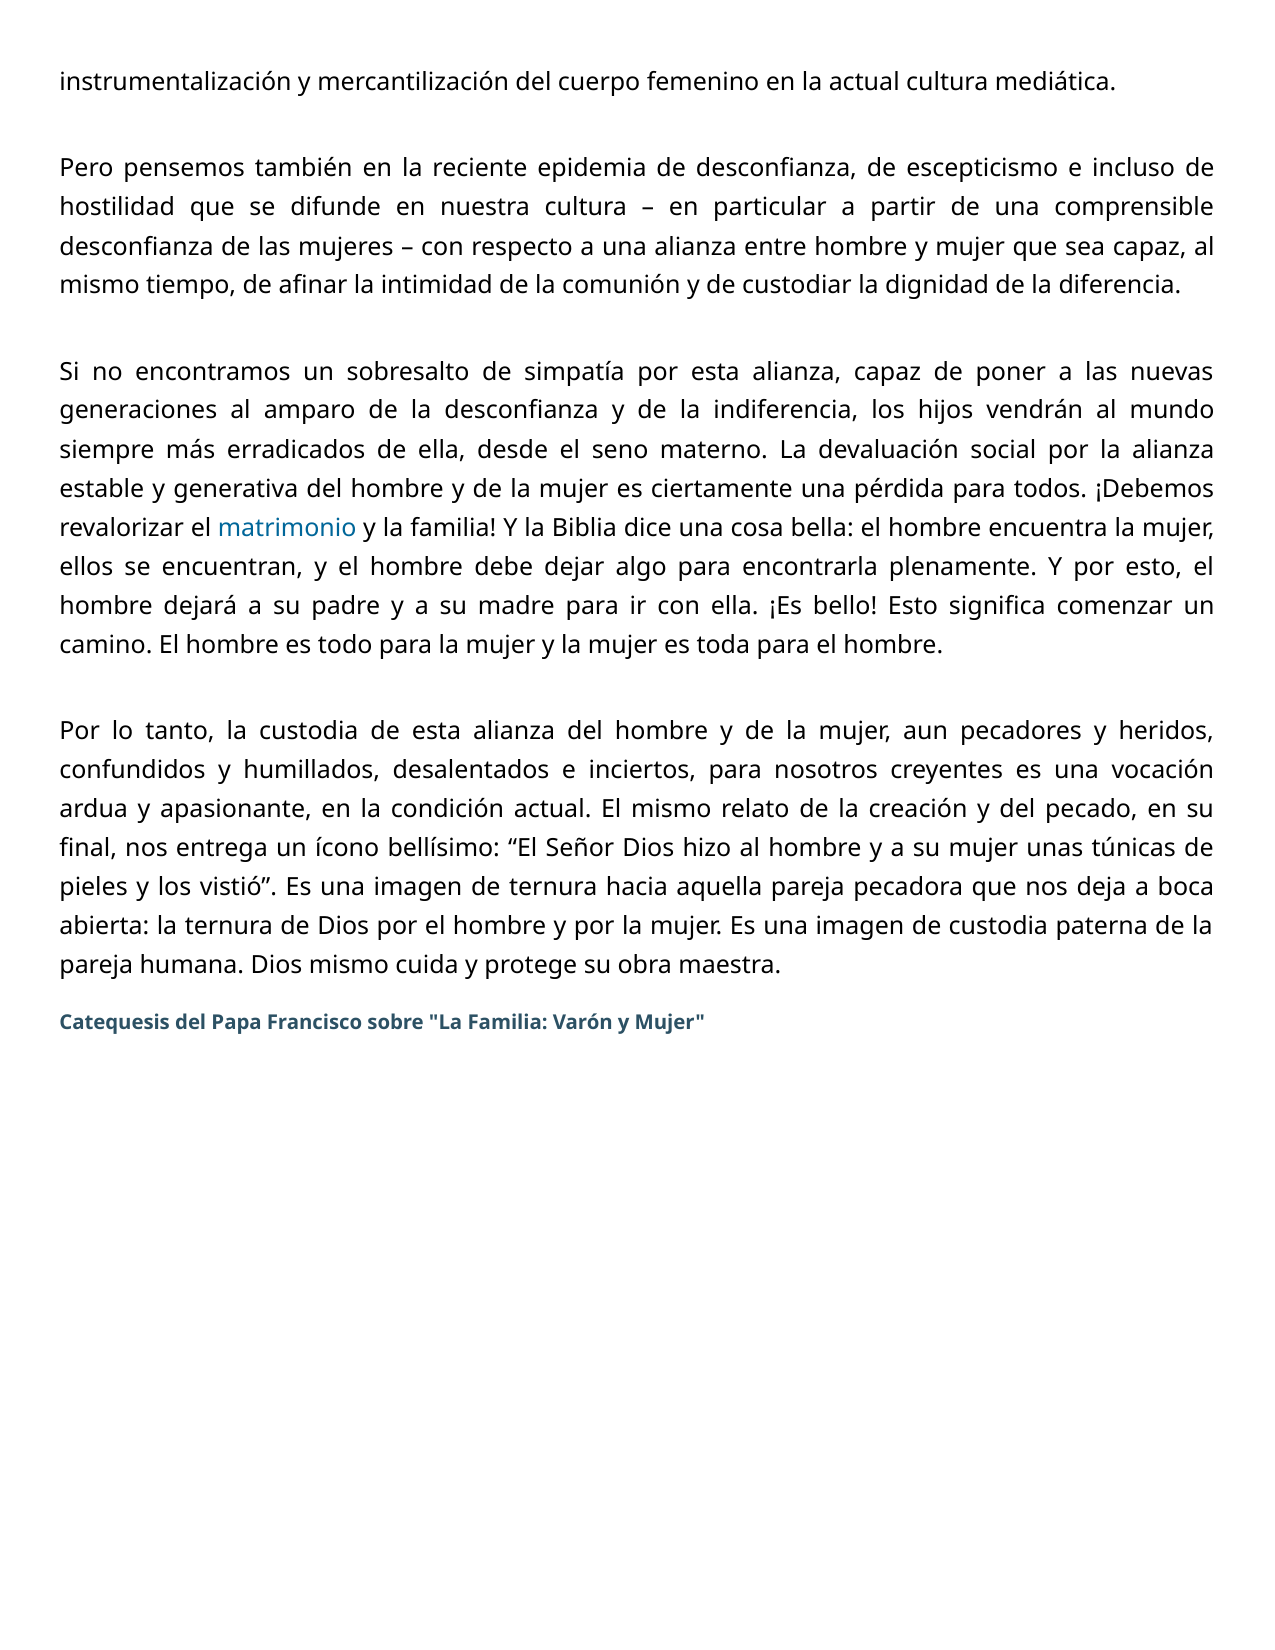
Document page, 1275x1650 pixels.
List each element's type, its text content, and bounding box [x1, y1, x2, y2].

text Pero pensemos también en la reciente epidemia de desconfianza, de escepticismo e incluso de hostilidad que se difunde en nuestra cultura – en particular a partir de una comprensible desconfianza de las mujeres – con respecto a una alianza entre hombre y mujer que sea capaz, al mismo tiempo, de afinar la intimidad de la comunión y de custodiar la dignidad de la diferencia. [59, 145, 1216, 301]
text instrumentalización y mercantilización del cuerpo femenino en la actual cultura mediática. [59, 59, 1216, 98]
text Si no encontramos un sobresalto de simpatía por esta alianza, capaz de poner a las nuevas generaciones al amparo de la desconfianza y de la indiferencia, los hijos vendrán al mundo siempre más erradicados de ella, desde el seno materno. La devaluación social por la alianza estable y generativa del hombre y de la mujer es ciertamente una pérdida para todos. ¡Debemos revalorizar el matrimonio y la familia! Y la Biblia dice una cosa bella: el hombre encuentra la mujer, ellos se encuentran, y el hombre debe dejar algo para encontrarla plenamente. Y por esto, el hombre dejará a su padre y a su madre para ir con ella. ¡Es bello! Esto significa comenzar un camino. El hombre es todo para la mujer y la mujer es toda para el hombre. [59, 348, 1216, 661]
subtitle Catequesis del Papa Francisco sobre "La Familia: Varón y Mujer" [59, 1007, 1216, 1035]
text Por lo tanto, la custodia de esta alianza del hombre y de la mujer, aun pecadores y heridos, confundidos y humillados, desalentados e inciertos, para nosotros creyentes es una vocación ardua y apasionante, en la condición actual. El mismo relato de la creación y del pecado, en su final, nos entrega un ícono bellísimo: “El Señor Dios hizo al hombre y a su mujer unas túnicas de pieles y los vistió”. Es una imagen de ternura hacia aquella pareja pecadora que nos deja a boca abierta: la ternura de Dios por el hombre y por la mujer. Es una imagen de custodia paterna de la pareja humana. Dios mismo cuida y protege su obra maestra. [59, 707, 1216, 981]
